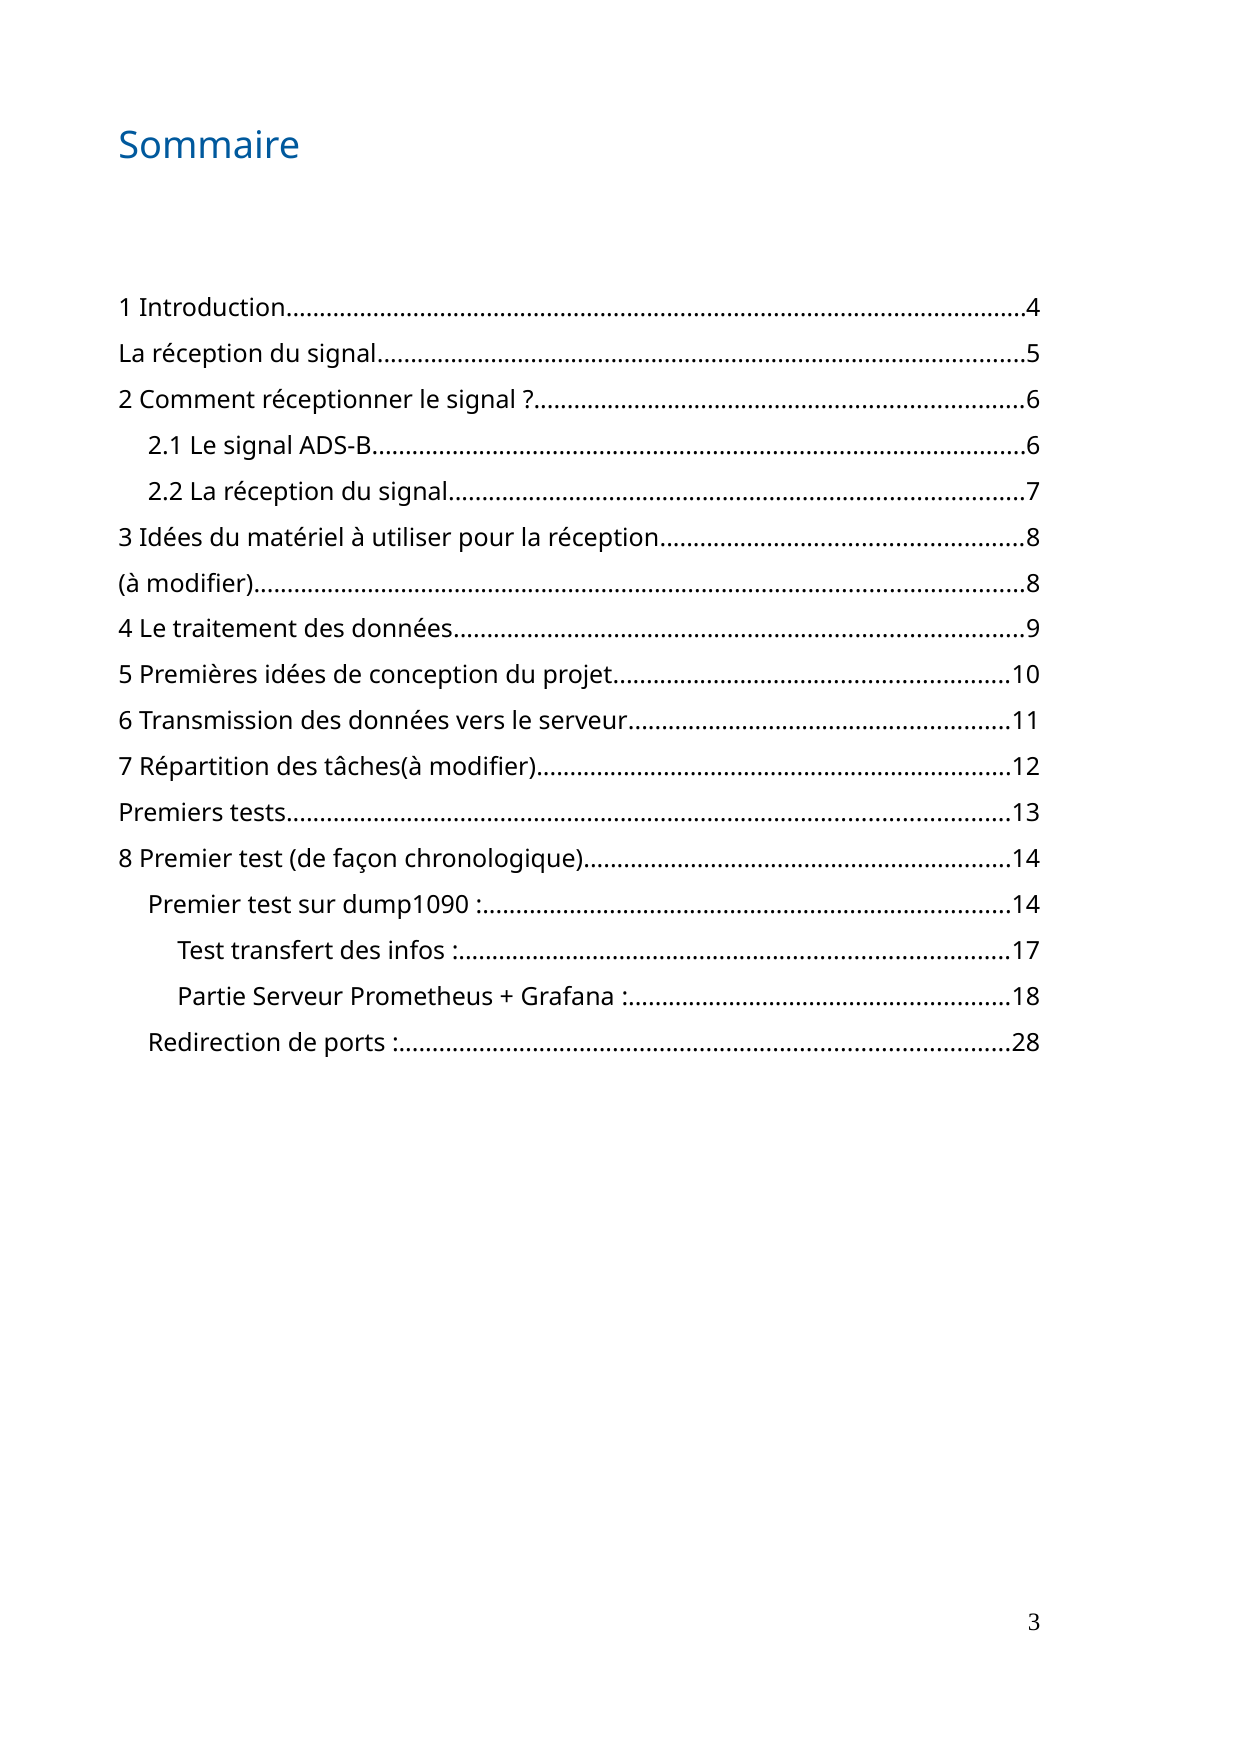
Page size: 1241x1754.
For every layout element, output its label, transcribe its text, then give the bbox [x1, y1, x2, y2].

text 8 Premier test (de façon chronologique) 14 [118, 841, 1040, 875]
text 6 Transmission des données vers le serveur 11 [118, 703, 1040, 737]
text Premier test sur dump1090 : 14 [148, 887, 1040, 921]
text La réception du signal 5 [118, 336, 1040, 369]
subtitle Sommaire [118, 118, 1040, 170]
text 2 Comment réceptionner le signal ? 6 [118, 381, 1040, 416]
text 2.2 La réception du signal 7 [148, 473, 1040, 507]
text 2.1 Le signal ADS-B 6 [148, 427, 1040, 461]
text 1 Introduction 4 [118, 289, 1040, 324]
text 3 Idées du matériel à utiliser pour la réception 8 [118, 519, 1040, 553]
text 7 Répartition des tâches(à modifier) 12 [118, 749, 1040, 783]
text 4 Le traitement des données 9 [118, 611, 1040, 645]
text (à modifier) 8 [118, 565, 1040, 599]
text 5 Premières idées de conception du projet 10 [118, 657, 1040, 691]
text Test transfert des infos : 17 [177, 933, 1040, 967]
text Partie Serveur Prometheus + Grafana : 18 [177, 979, 1040, 1013]
text Premiers tests 13 [118, 795, 1040, 829]
text Redirection de ports : 28 [148, 1024, 1040, 1059]
